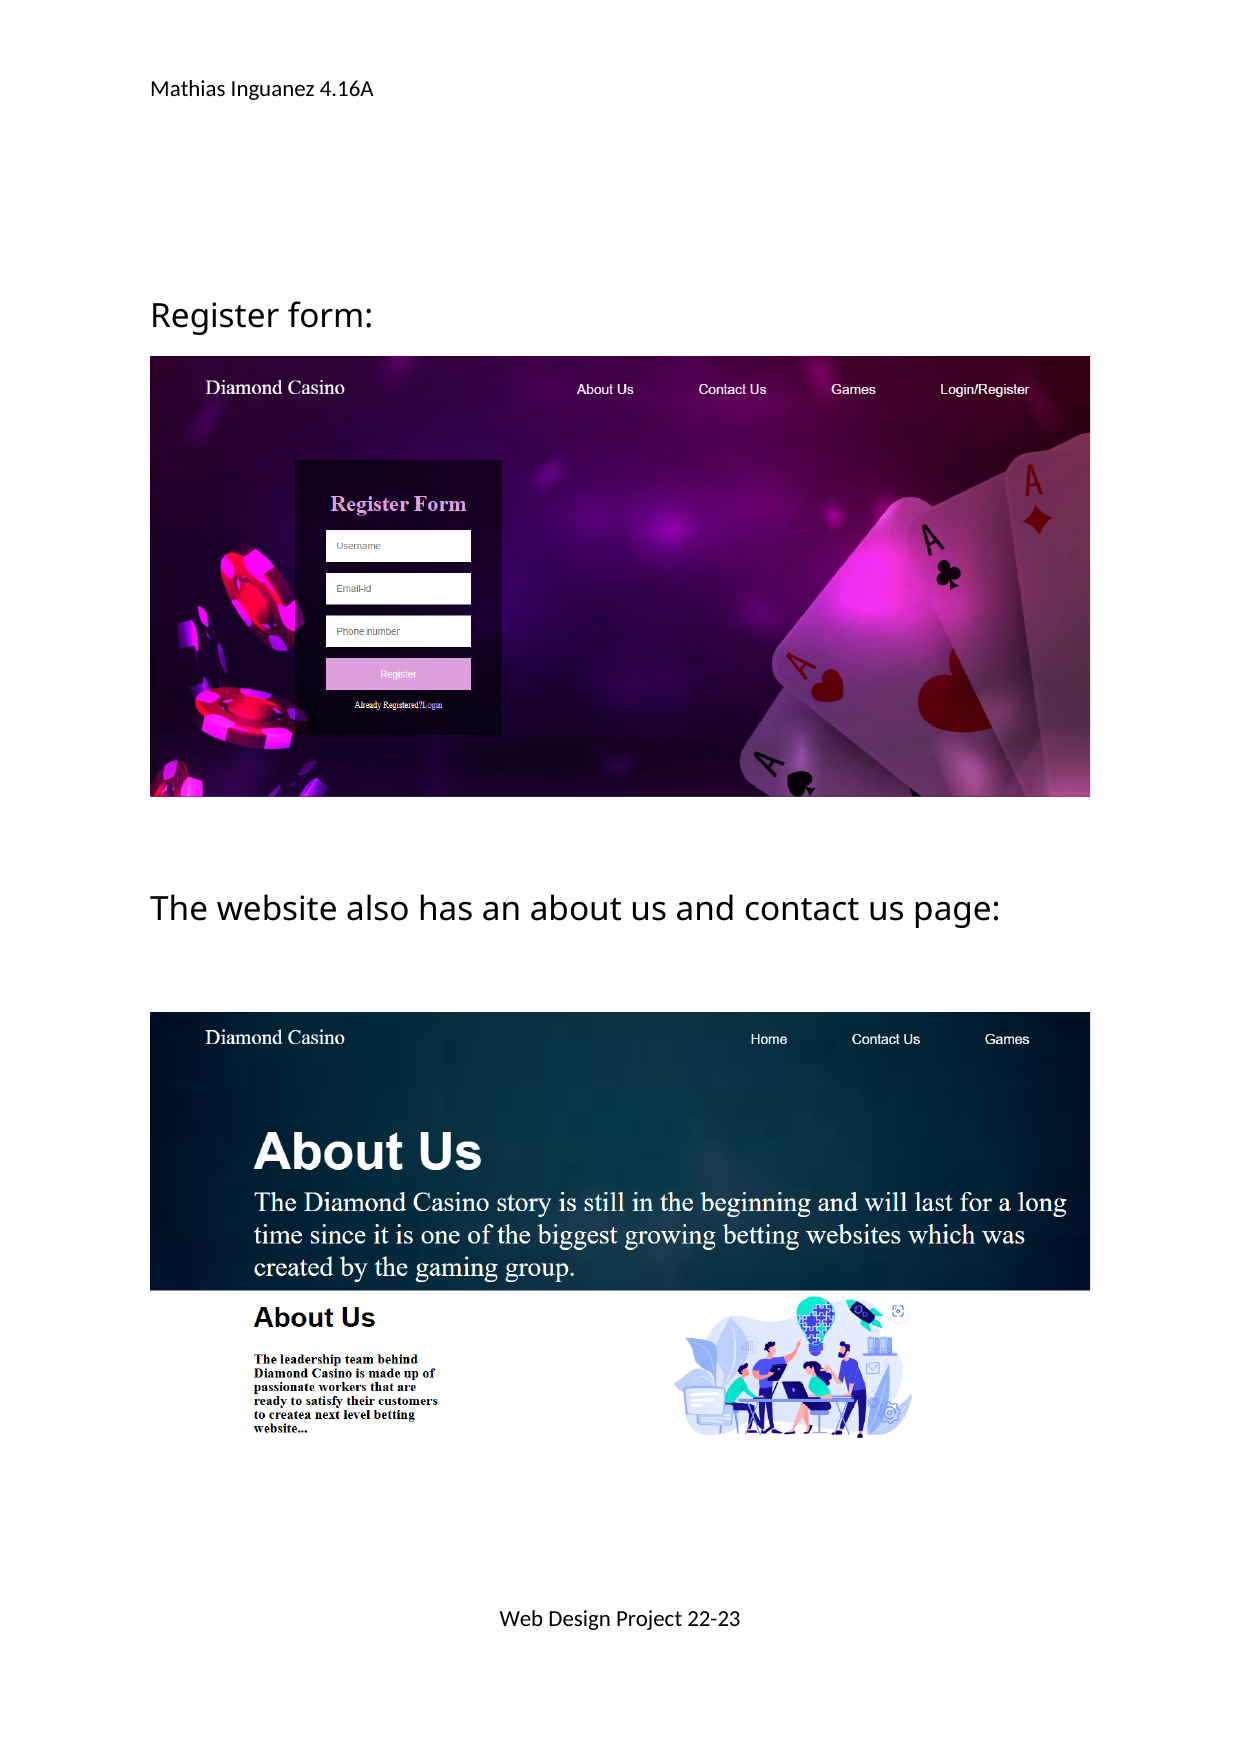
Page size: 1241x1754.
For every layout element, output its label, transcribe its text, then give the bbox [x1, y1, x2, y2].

text The website also has an about us and contact us page: [150, 880, 1090, 931]
text Register form: [150, 291, 1090, 337]
